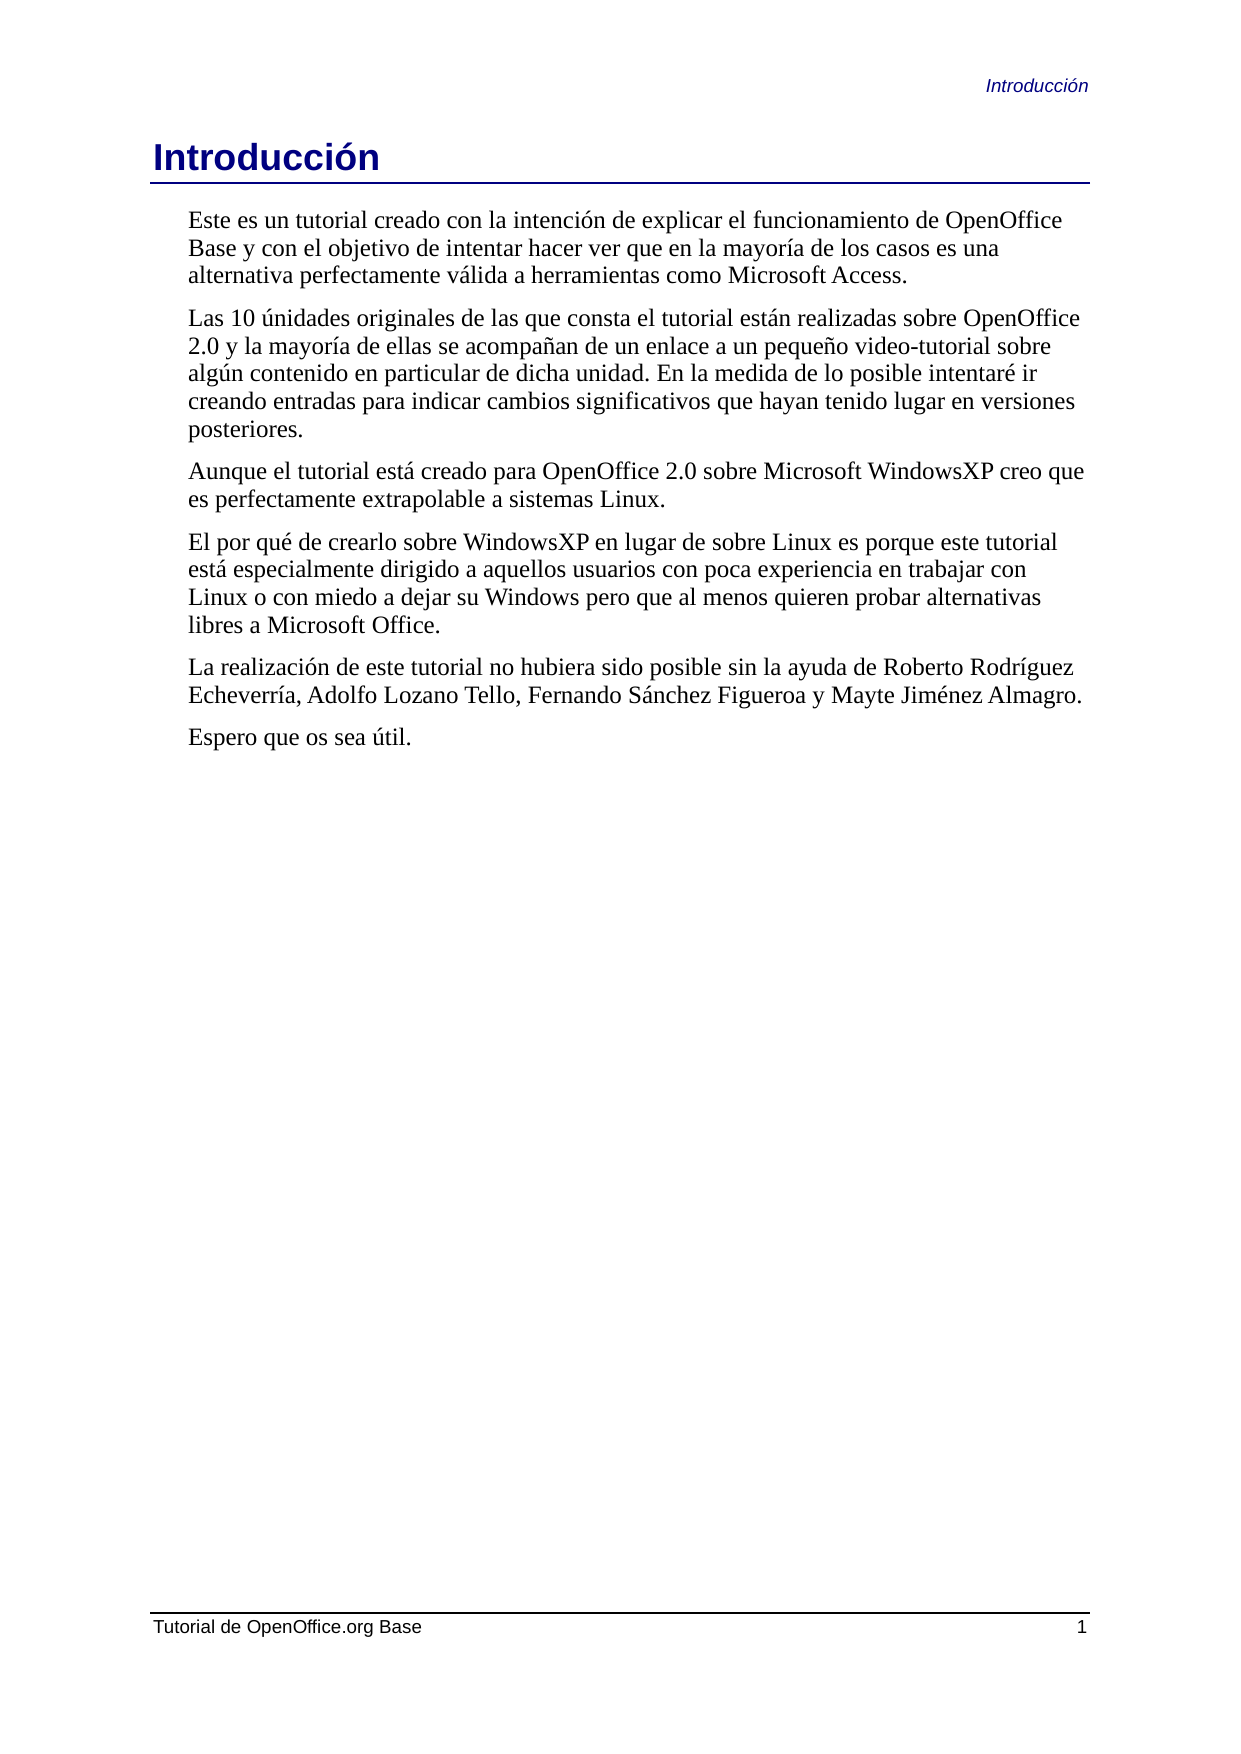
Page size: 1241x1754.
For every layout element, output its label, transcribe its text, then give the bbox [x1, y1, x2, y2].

text La realización de este tutorial no hubiera sido posible sin la ayuda de Roberto Rodríguez Echeverría, Adolfo Lozano Tello, Fernando Sánchez Figueroa y Mayte Jiménez Almagro. [188, 653, 1090, 709]
text Las 10 únidades originales de las que consta el tutorial están realizadas sobre OpenOffice 2.0 y la mayoría de ellas se acompañan de un enlace a un pequeño video-tutorial sobre algún contenido en particular de dicha unidad. En la medida de lo posible intentaré ir creando entradas para indicar cambios significativos que hayan tenido lugar en versiones posteriores. [188, 304, 1090, 443]
subtitle Introducción [150, 134, 1090, 182]
text El por qué de crearlo sobre WindowsXP en lugar de sobre Linux es porque este tutorial está especialmente dirigido a aquellos usuarios con poca experiencia en trabajar con Linux o con miedo a dejar su Windows pero que al menos quieren probar alternativas libres a Microsoft Office. [188, 528, 1090, 638]
text Este es un tutorial creado con la intención de explicar el funcionamiento de OpenOffice Base y con el objetivo de intentar hacer ver que en la mayoría de los casos es una alternativa perfectamente válida a herramientas como Microsoft Access. [188, 206, 1090, 289]
text Aunque el tutorial está creado para OpenOffice 2.0 sobre Microsoft WindowsXP creo que es perfectamente extrapolable a sistemas Linux. [188, 457, 1090, 513]
text Espero que os sea útil. [188, 723, 1090, 751]
